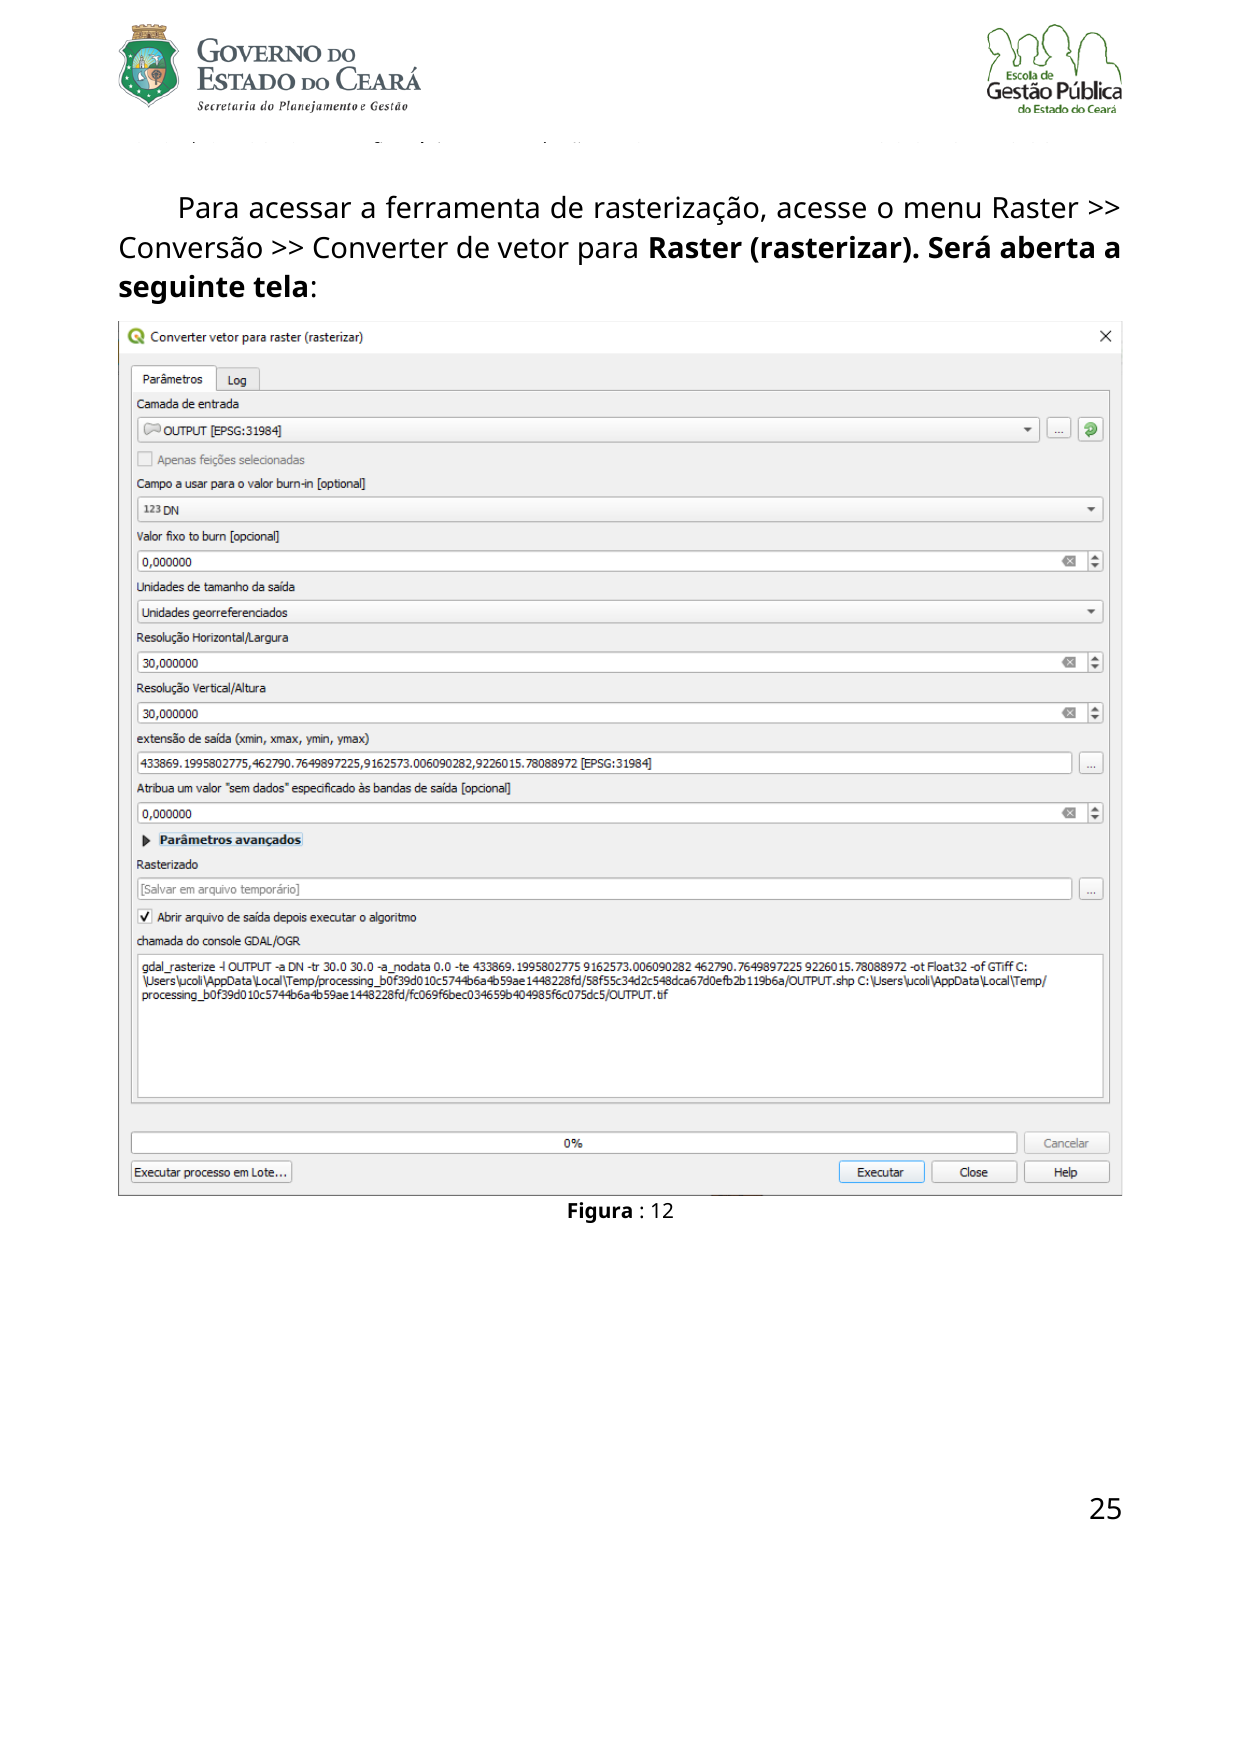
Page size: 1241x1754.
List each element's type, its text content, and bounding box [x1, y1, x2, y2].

text Figura : 12 [118, 1196, 1122, 1225]
text Para acessar a ferramenta de rasterização, acesse o menu Raster >> Conversão >> Converter de vetor para Raster (rasterizar). Será aberta a seguinte tela: [118, 187, 1122, 306]
picture [118, 321, 1123, 1196]
picture [118, 24, 1122, 113]
